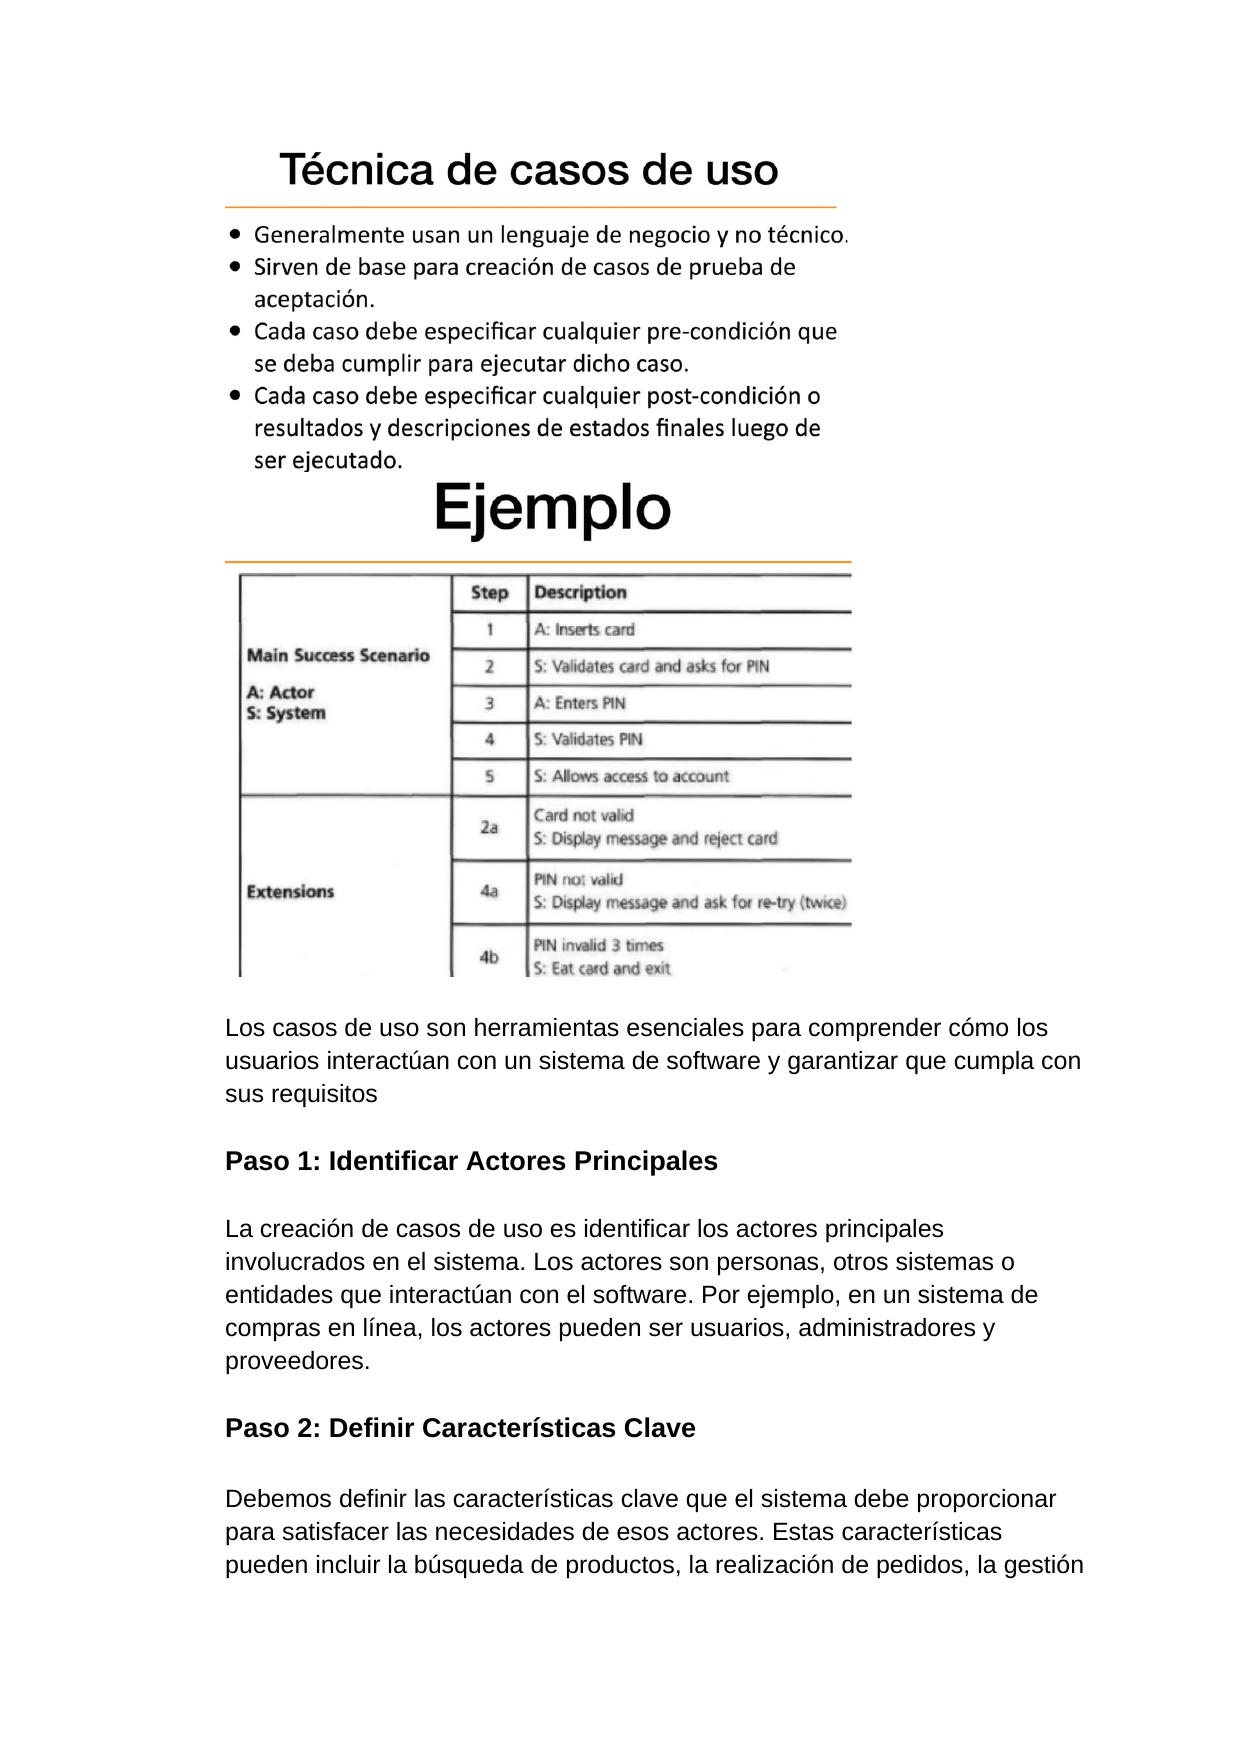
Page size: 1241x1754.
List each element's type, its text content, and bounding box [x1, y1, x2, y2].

text Debemos definir las características clave que el sistema debe proporcionar para satisfacer las necesidades de esos actores. Estas características pueden incluir la búsqueda de productos, la realización de pedidos, la gestión [225, 1484, 1090, 1579]
picture [225, 150, 848, 472]
picture [225, 475, 852, 977]
text La creación de casos de uso es identificar los actores principales involucrados en el sistema. Los actores son personas, otros sistemas o entidades que interactúan con el software. Por ejemplo, en un sistema de compras en línea, los actores pueden ser usuarios, administradores y proveedores. [225, 1214, 1090, 1375]
text Los casos de uso son herramientas esenciales para comprender cómo los usuarios interactúan con un sistema de software y garantizar que cumpla con sus requisitos [225, 1013, 1090, 1108]
text Paso 2: Definir Características Clave [225, 1412, 1090, 1443]
text Paso 1: Identificar Actores Principales [225, 1145, 1090, 1176]
